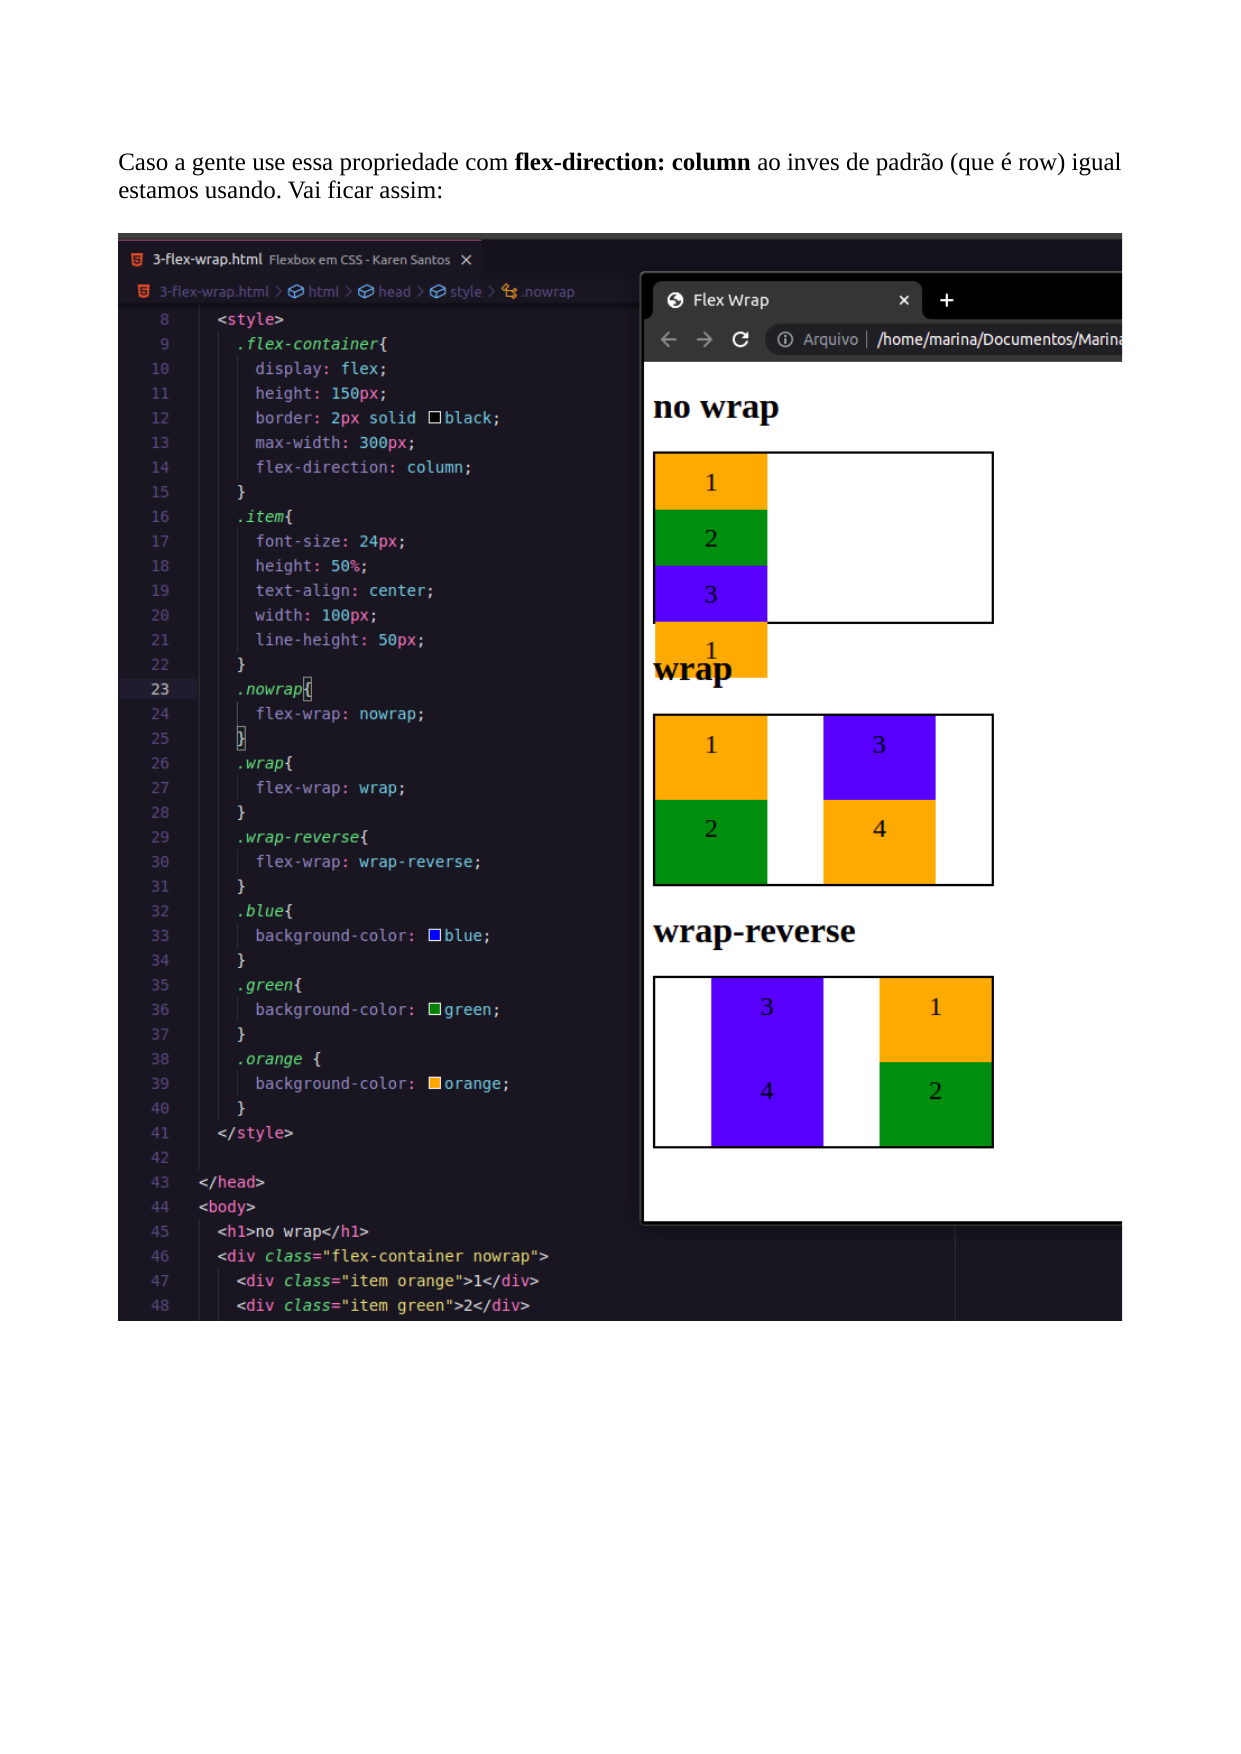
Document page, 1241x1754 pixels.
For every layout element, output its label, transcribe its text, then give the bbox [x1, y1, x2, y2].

picture [118, 233, 1123, 1321]
text Caso a gente use essa propriedade com flex-direction: column ao inves de padrão (que é row) igual estamos usando. Vai ficar assim: [118, 147, 1122, 204]
